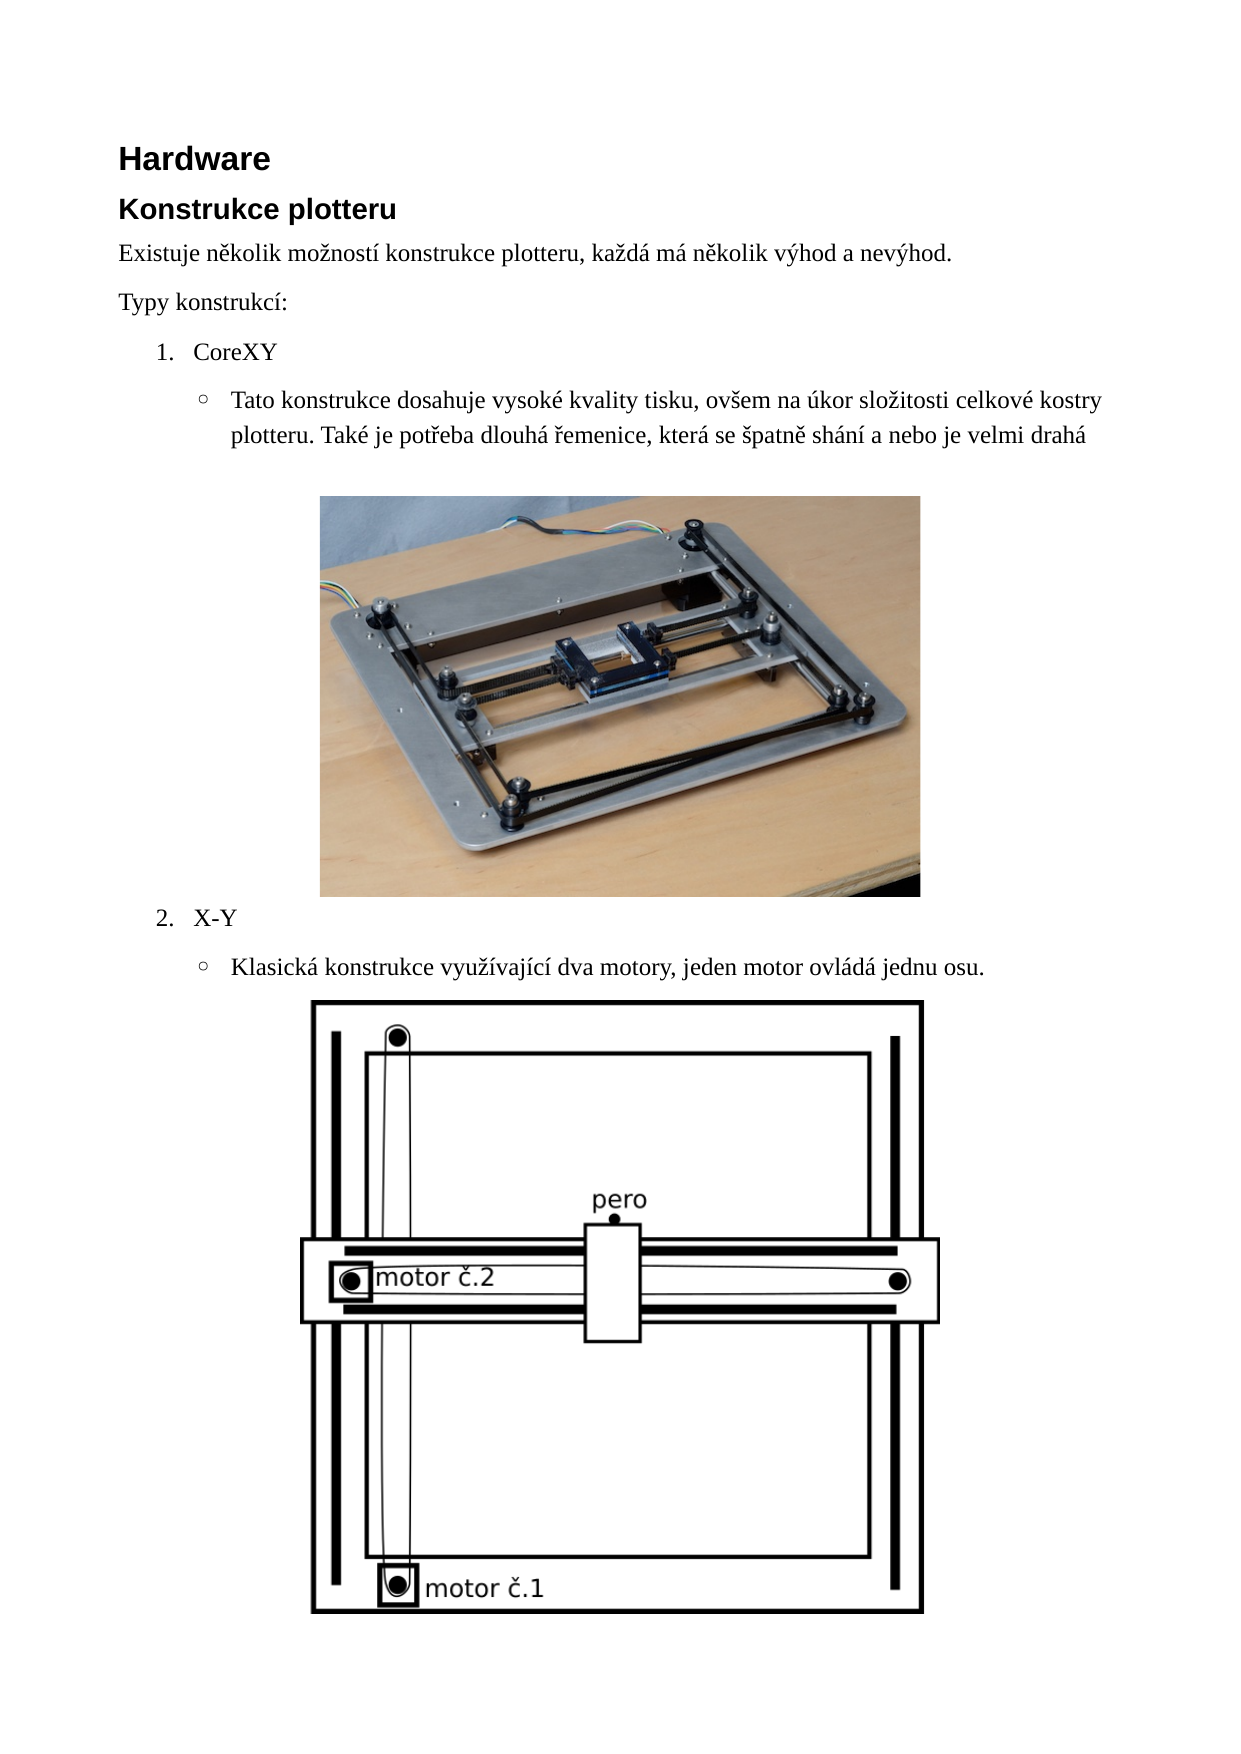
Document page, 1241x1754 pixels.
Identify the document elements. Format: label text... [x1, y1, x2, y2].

subtitle Hardware [118, 139, 1122, 178]
list Klasická konstrukce využívající dva motory, jeden motor ovládá jednu osu. [193, 952, 1122, 981]
list Tato konstrukce dosahuje vysoké kvality tisku, ovšem na úkor složitosti celkové kostry plotteru. Také je potřeba dlouhá řemenice, která se špatně shání a nebo je velmi drahá [193, 386, 1122, 449]
picture [319, 496, 921, 897]
text Existuje několik možností konstrukce plotteru, každá má několik výhod a nevýhod. [118, 238, 1122, 267]
picture [300, 1000, 940, 1614]
list CoreXY [156, 337, 1122, 365]
list X-Y [156, 469, 1122, 931]
subtitle Konstrukce plotteru [118, 192, 1122, 226]
text Typy konstrukcí: [118, 287, 1122, 316]
